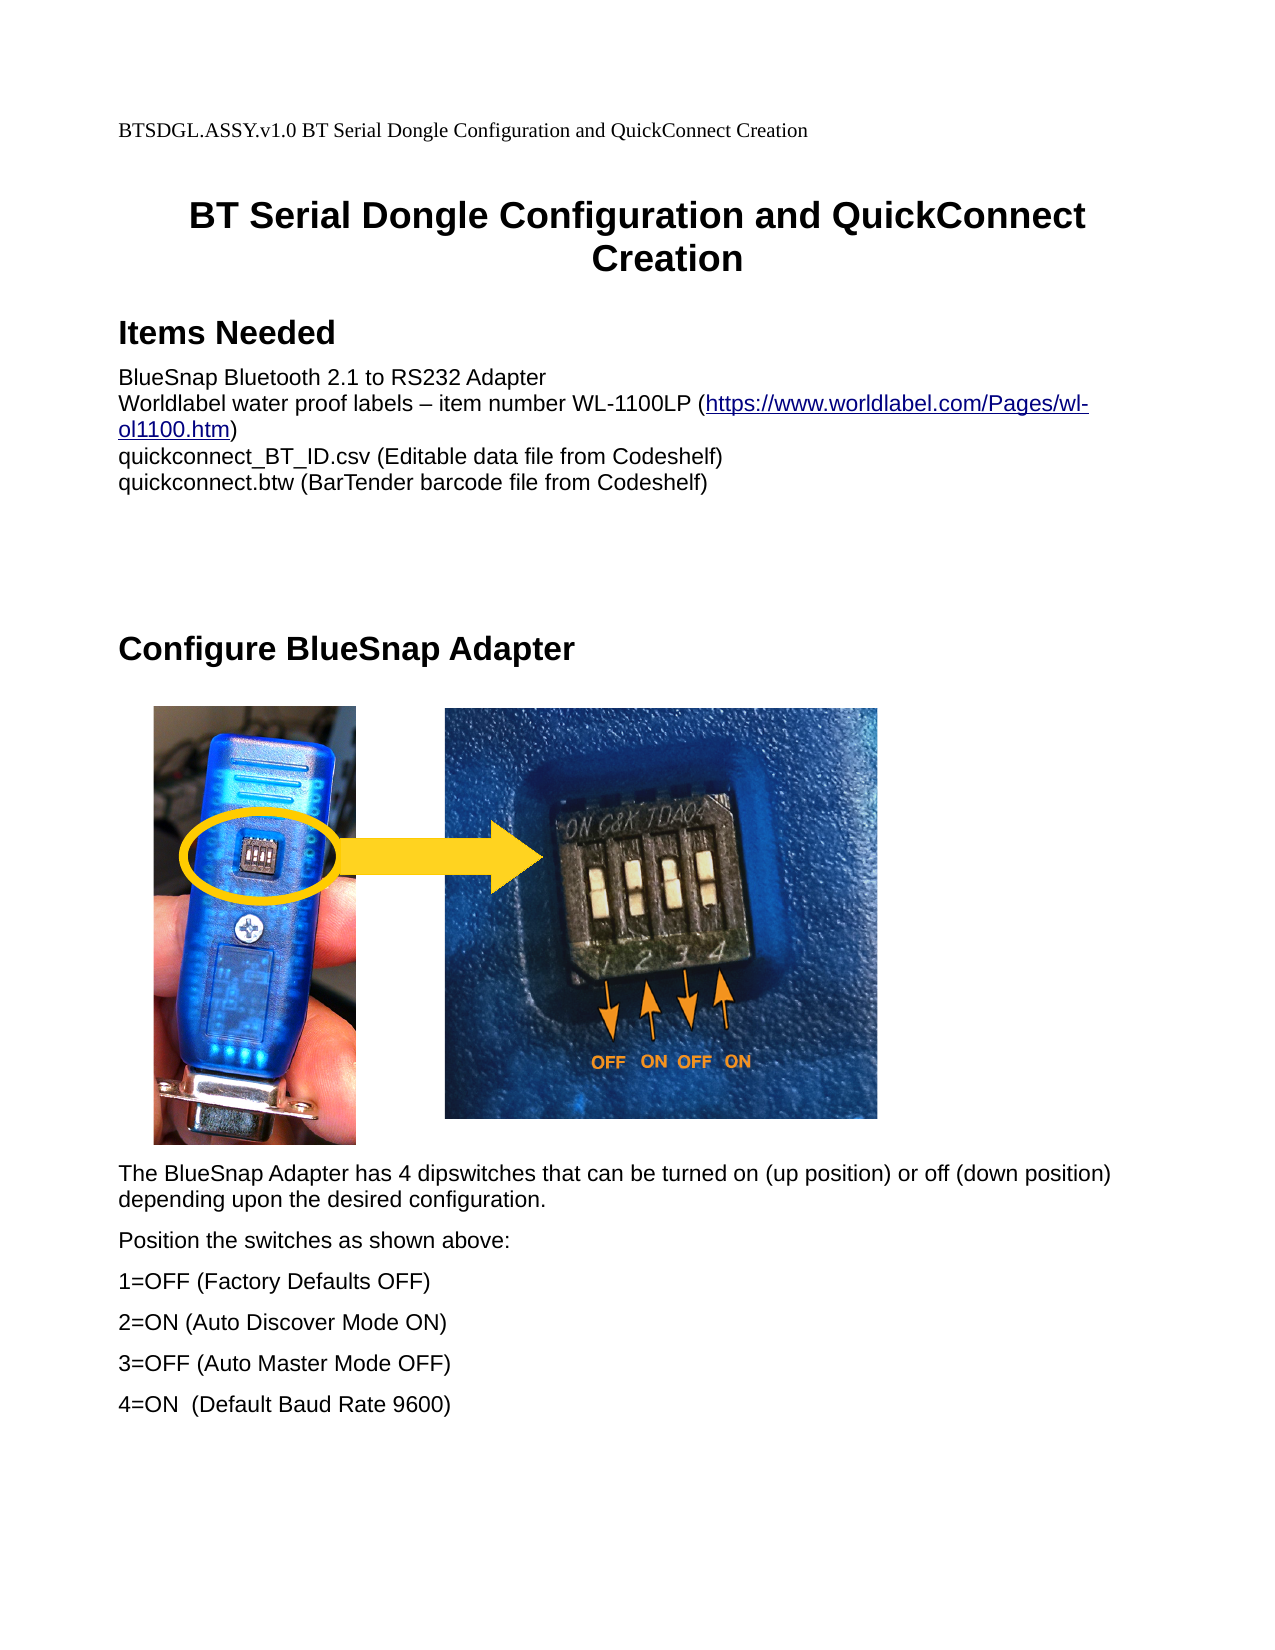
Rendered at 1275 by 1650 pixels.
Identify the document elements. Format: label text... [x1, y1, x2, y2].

subtitle Configure BlueSnap Adapter [118, 629, 1157, 668]
picture [188, 816, 335, 896]
text 3=OFF (Auto Master Mode OFF) [118, 1350, 1157, 1376]
text The BlueSnap Adapter has 4 dipswitches that can be turned on (up position) or off (down position) depending upon the desired configuration. [118, 1160, 1157, 1213]
subtitle BT Serial Dongle Configuration and QuickConnect Creation [118, 193, 1157, 279]
subtitle Items Needed [118, 313, 1157, 351]
picture [153, 706, 356, 1145]
text 2=ON (Auto Discover Mode ON) [118, 1309, 1157, 1335]
text Position the switches as shown above: [118, 1227, 1157, 1253]
text 4=ON (Default Baud Rate 9600) [118, 1391, 1157, 1417]
picture [444, 708, 878, 1119]
text BlueSnap Bluetooth 2.1 to RS232 Adapter Worldlabel water proof labels – item number WL-1100LP (https://www.worldlabel.com/Pages/wl-ol1100.htm) quickconnect_BT_ID.csv (Editable data file from Codeshelf) quickconnect.btw (BarTender barcode file from Codeshelf) [118, 364, 1157, 496]
text 1=OFF (Factory Defaults OFF) [118, 1268, 1157, 1294]
